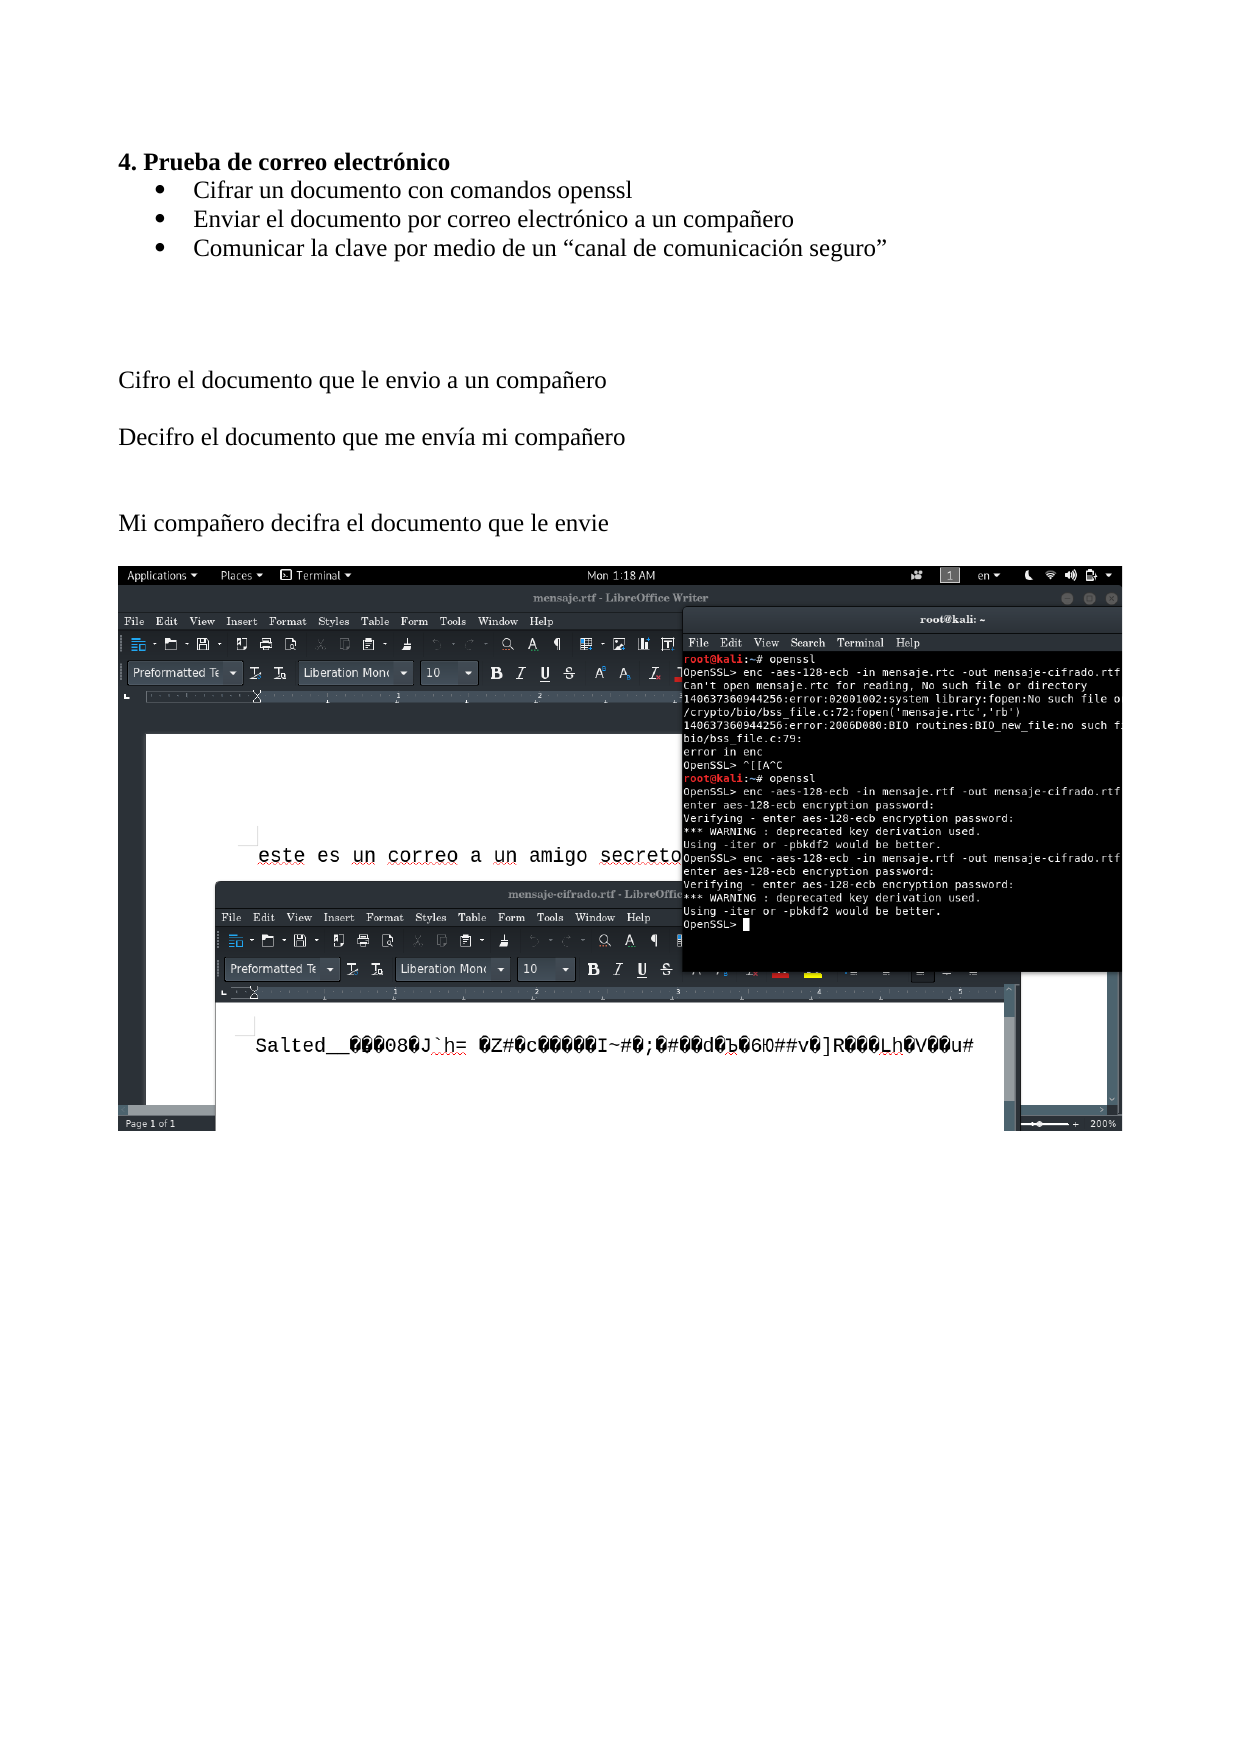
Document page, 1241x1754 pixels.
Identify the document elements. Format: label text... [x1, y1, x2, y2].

text 4. Prueba de correo electrónico [118, 147, 1122, 176]
picture [118, 566, 1123, 1131]
list Comunicar la clave por medio de un “canal de comunicación seguro” [156, 233, 1122, 262]
text Mi compañero decifra el documento que le envie [118, 508, 1122, 537]
list Cifrar un documento con comandos openssl [156, 176, 1122, 204]
text Decifro el documento que me envía mi compañero [118, 422, 1122, 451]
list Enviar el documento por correo electrónico a un compañero [156, 204, 1122, 233]
text Cifro el documento que le envio a un compañero [118, 365, 1122, 393]
